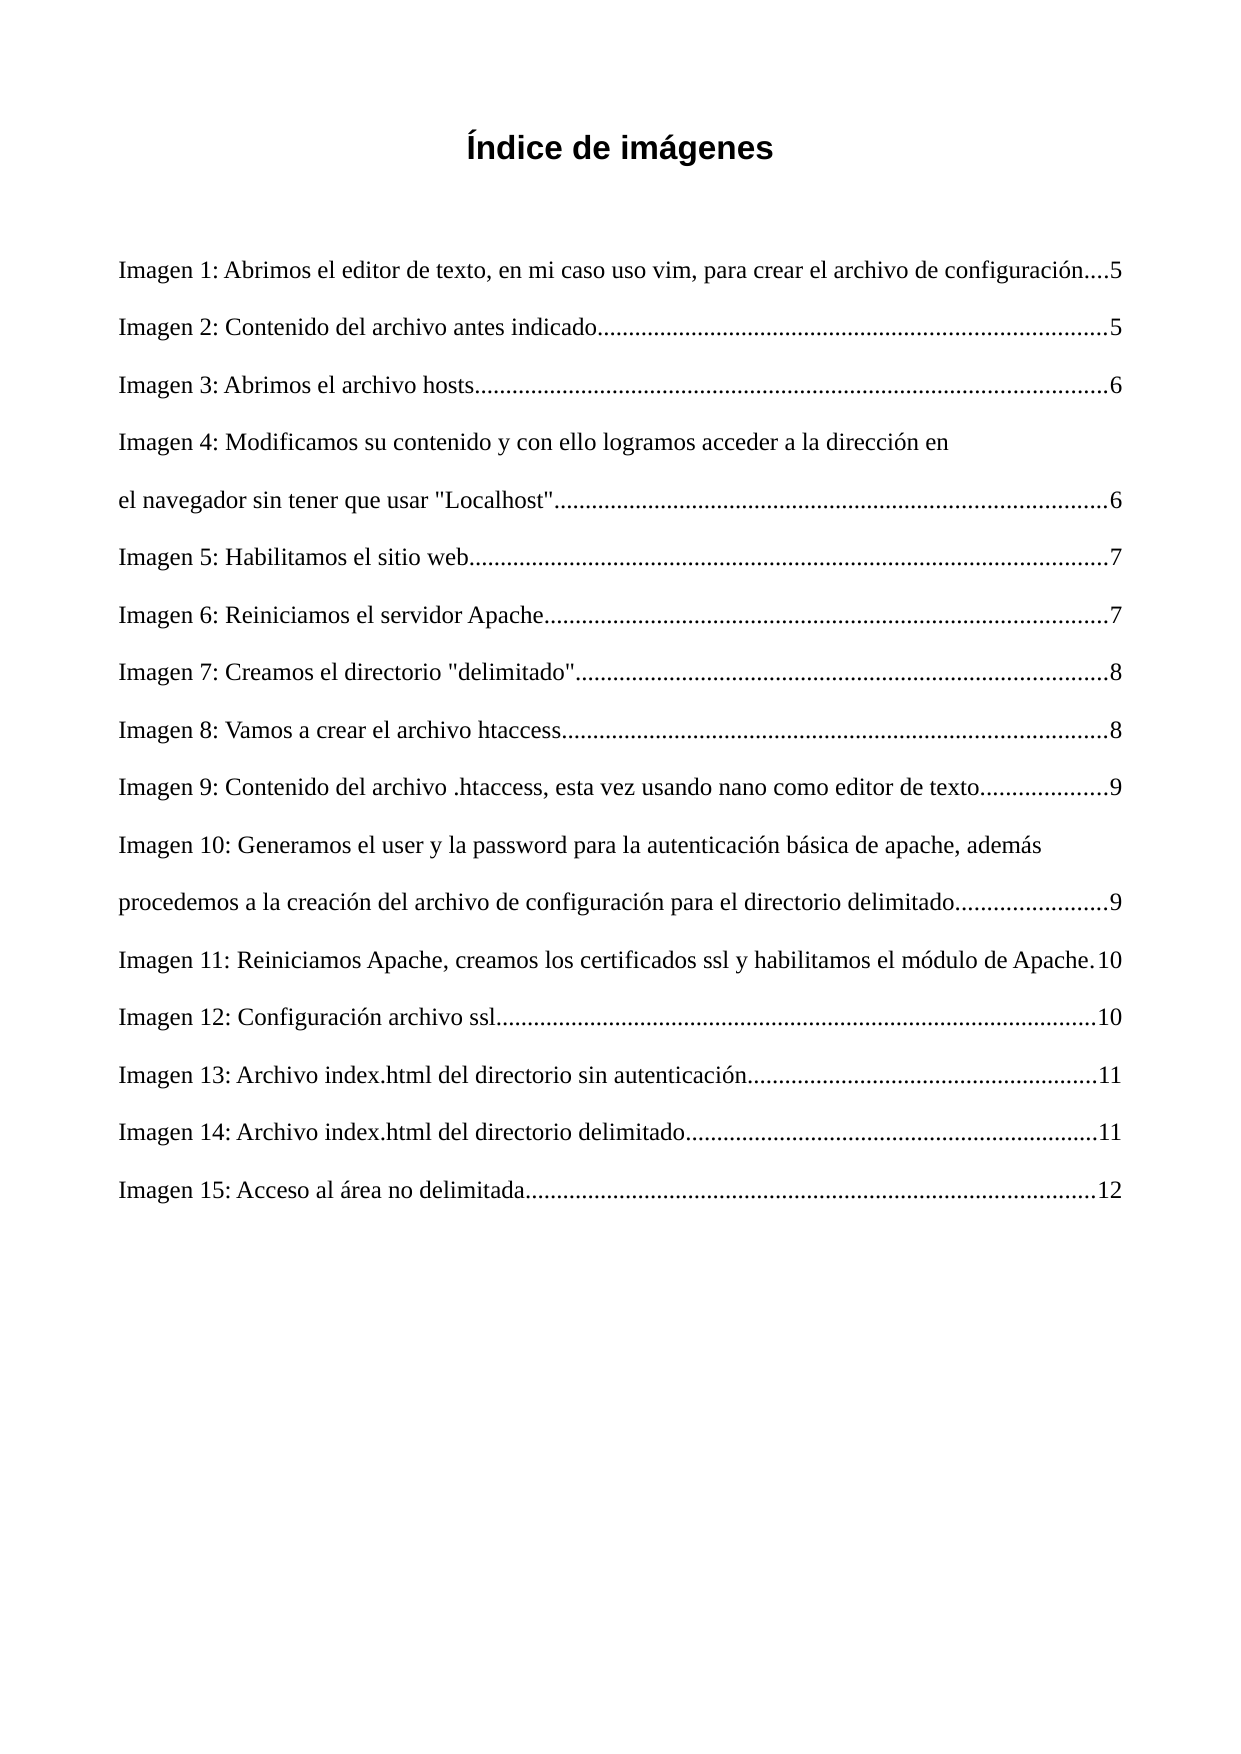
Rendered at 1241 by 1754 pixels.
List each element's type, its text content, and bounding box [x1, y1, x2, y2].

text Imagen 4: Modificamos su contenido y con ello logramos acceder a la dirección en [118, 427, 1122, 456]
text Imagen 3: Abrimos el archivo hosts 6 [118, 370, 1122, 399]
text Imagen 9: Contenido del archivo .htaccess, esta vez usando nano como editor de texto 9 [118, 772, 1122, 801]
text Imagen 7: Creamos el directorio "delimitado" 8 [118, 657, 1122, 686]
subtitle Índice de imágenes [118, 128, 1122, 167]
text el navegador sin tener que usar "Localhost" 6 [118, 485, 1122, 514]
text Imagen 1: Abrimos el editor de texto, en mi caso uso vim, para crear el archivo de configuración 5 [118, 255, 1122, 284]
text Imagen 8: Vamos a crear el archivo htaccess 8 [118, 715, 1122, 744]
text Imagen 6: Reiniciamos el servidor Apache 7 [118, 600, 1122, 629]
text Imagen 12: Configuración archivo ssl 10 [118, 1002, 1122, 1031]
text Imagen 11: Reiniciamos Apache, creamos los certificados ssl y habilitamos el módulo de Apache 10 [118, 945, 1122, 974]
text Imagen 13: Archivo index.html del directorio sin autenticación 11 [118, 1060, 1122, 1089]
text Imagen 2: Contenido del archivo antes indicado 5 [118, 312, 1122, 341]
text Imagen 5: Habilitamos el sitio web 7 [118, 542, 1122, 571]
text Imagen 15: Acceso al área no delimitada 12 [118, 1175, 1122, 1204]
text Imagen 10: Generamos el user y la password para la autenticación básica de apache, además procedemos a la creación del archivo de configuración para el directorio delimitado 9 [118, 830, 1122, 916]
text Imagen 14: Archivo index.html del directorio delimitado 11 [118, 1117, 1122, 1146]
